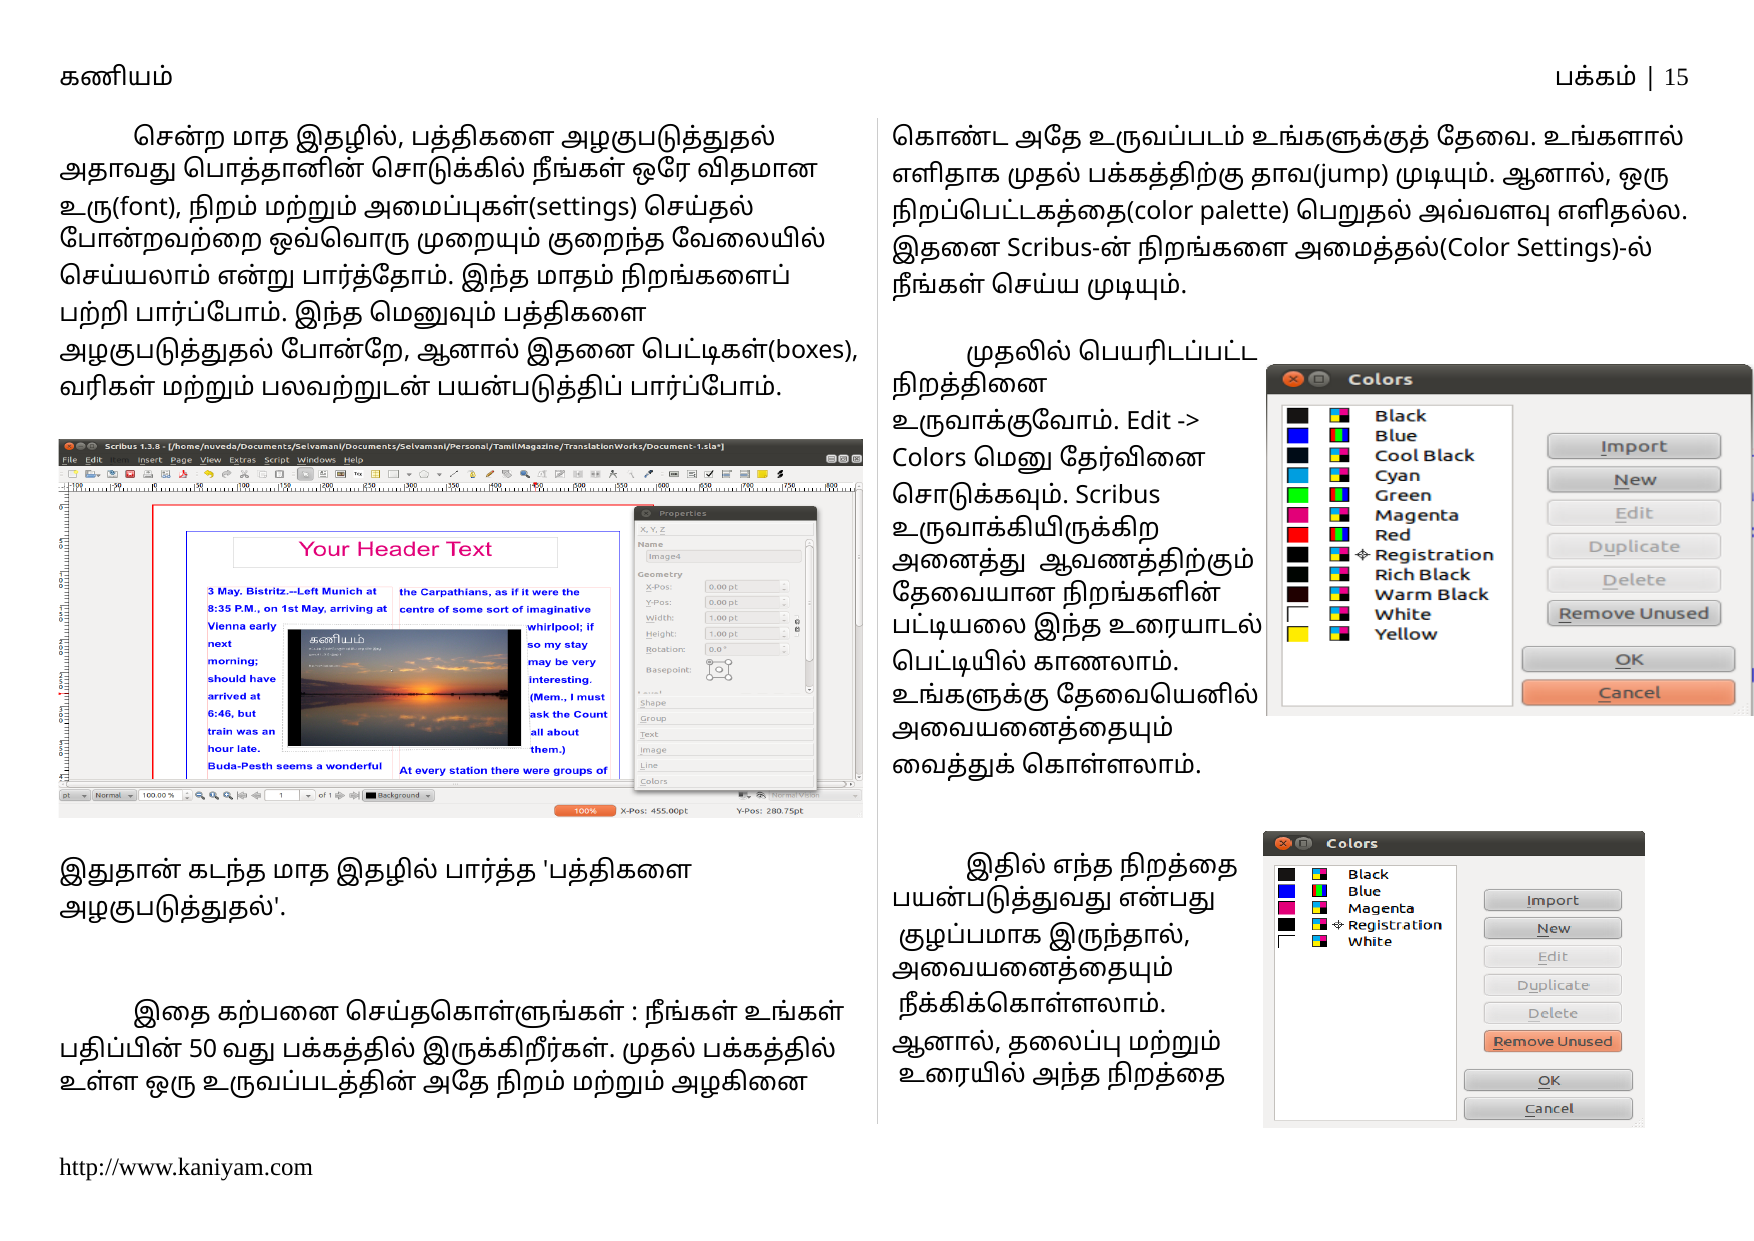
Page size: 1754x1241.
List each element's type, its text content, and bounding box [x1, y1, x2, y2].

text இதில் எந்த நிறத்தை பயன்படுத்துவது என்பது [892, 851, 1263, 917]
picture [58, 439, 863, 818]
text [1645, 917, 1695, 986]
text [1645, 851, 1695, 917]
text [1645, 986, 1695, 1060]
text சென்ற மாத இதழில், பத்திகளை அழகுபடுத்துதல் அதாவது பொத்தானின் சொடுக்கில் நீங்கள் ஒரே விதமான உரு(font), நிறம் மற்றும் அமைப்புகள்(settings) செய்தல் போன்றவற்றை ஒவ்வொரு முறையும் குறைந்த வேலையில் செய்யலாம் என்று பார்த்தோம். இந்த மாதம் நிறங்களைப் பற்றி பார்ப்போம். இந்த மெனுவும் பத்திகளை அழகுபடுத்துதல் போன்றே, ஆனால் இதனை பெட்டிகள்(boxes), வரிகள் மற்றும் பலவற்றுடன் பயன்படுத்திப் பார்ப்போம். [59, 118, 862, 406]
picture [1263, 831, 1645, 1128]
text நீக்கிக்கொள்ளலாம். ஆனால், தலைப்பு மற்றும் [892, 986, 1263, 1060]
picture [1266, 364, 1754, 716]
text முதலில் பெயரிடப்பட்ட நிறத்தினை உருவாக்குவோம். Edit -> Colors மெனு தேர்வினை சொடுக்கவும். Scribus உருவாக்கியிருக்கிற அனைத்து ஆவணத்திற்கும் தேவையான நிறங்களின் பட்டியலை இந்த உரையாடல் பெட்டியில் காணலாம். உங்களுக்கு தேவையெனில் அவையனைத்தையும் வைத்துக் கொள்ளலாம். [892, 337, 1695, 783]
text குழப்பமாக இருந்தால், அவையனைத்தையும் [892, 917, 1263, 986]
text உரையில் அந்த நிறத்தை [892, 1060, 1263, 1093]
text இதை கற்பனை செய்தகொள்ளுங்கள் : நீங்கள் உங்கள் பதிப்பின் 50வது பக்கத்தில் இருக்கிறீர்கள். முதல் பக்கத்தில் உள்ள ஒரு உருவப்படத்தின் அதே நிறம் மற்றும் அழகினை [59, 994, 862, 1100]
text இதுதான் கடந்த மாத இதழில் பார்த்த 'பத்திகளை அழகுபடுத்துதல்'. [59, 852, 862, 926]
text [1645, 1060, 1695, 1093]
text கொண்ட அதே உருவப்படம் உங்களுக்குத் தேவை. உங்களால் எளிதாக முதல் பக்கத்திற்கு தாவ(jump) முடியும். ஆனால், ஒரு நிறப்பெட்டகத்தை(color palette) பெறுதல் அவ்வளவு எளிதல்ல. இதனை Scribus-ன் நிறங்களை அமைத்தல்(Color Settings)-ல் நீங்கள் செய்ய முடியும். [892, 118, 1695, 303]
